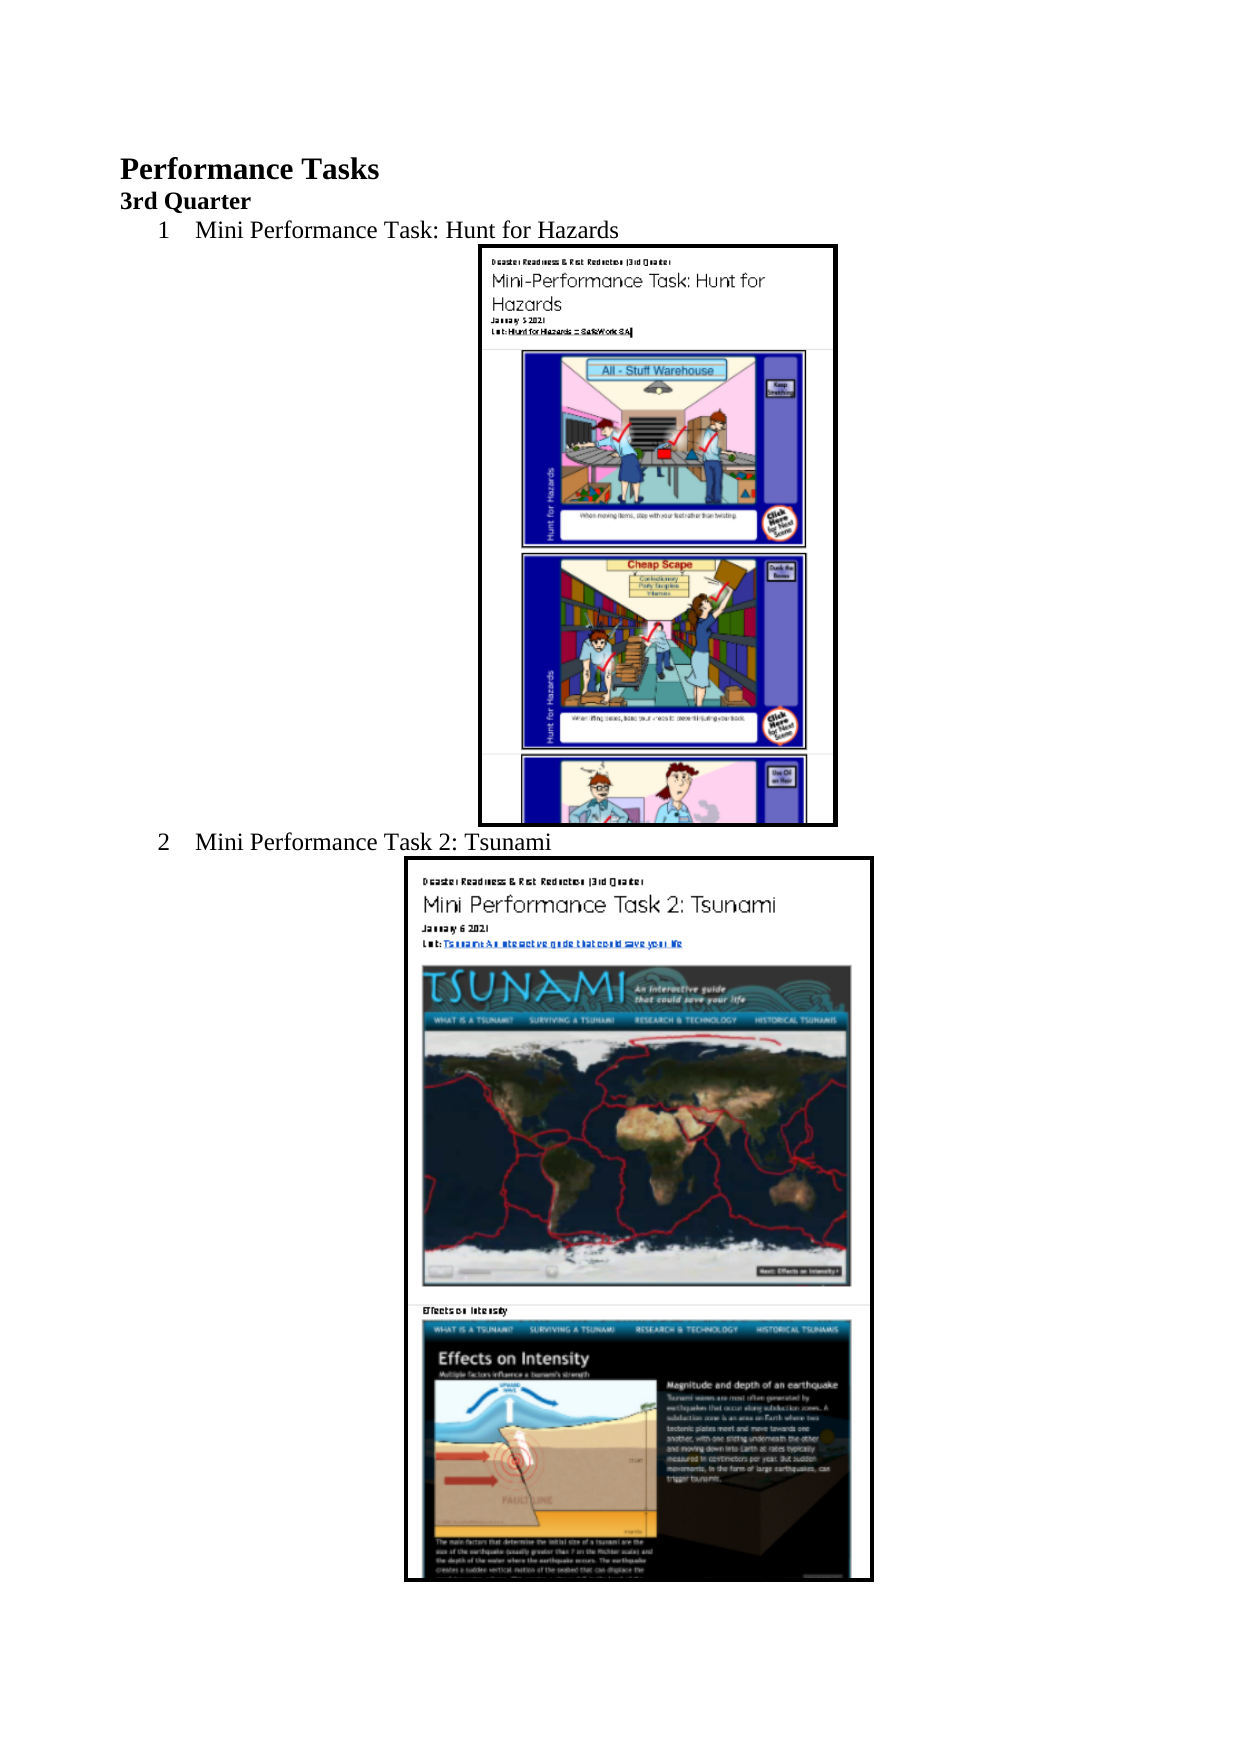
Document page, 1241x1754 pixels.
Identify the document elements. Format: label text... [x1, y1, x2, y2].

text Performance Tasks [120, 150, 1120, 186]
list Mini Performance Task 2: Tsunami [157, 827, 1120, 856]
picture [408, 860, 870, 1578]
text 3rd Quarter [120, 186, 1120, 215]
picture [482, 248, 833, 823]
list Mini Performance Task: Hunt for Hazards [157, 215, 1120, 243]
